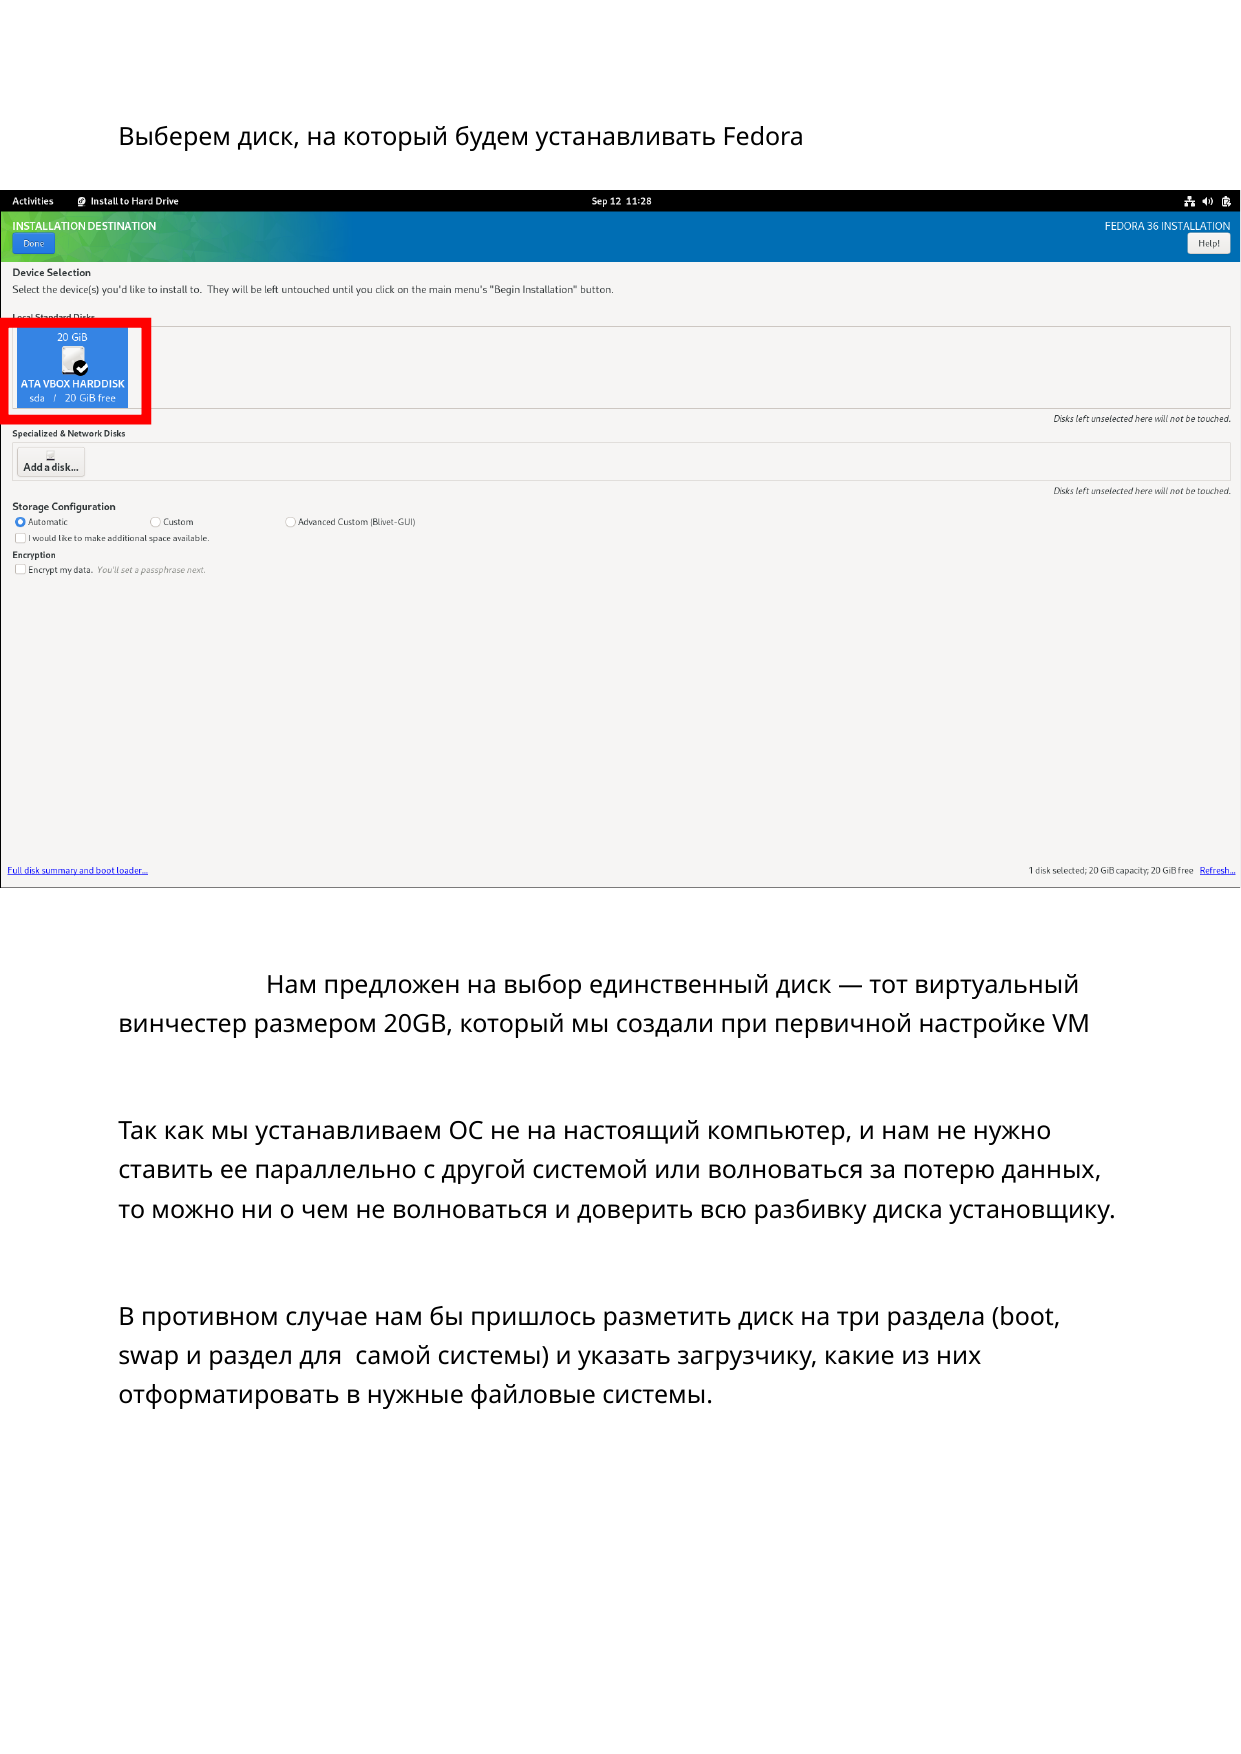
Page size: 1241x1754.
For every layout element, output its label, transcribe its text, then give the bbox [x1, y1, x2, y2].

picture [0, 190, 1241, 888]
text В противном случае нам бы пришлось разметить диск на три раздела (boot, swap и раздел для самой системы) и указать загрузчику, какие из них отформатировать в нужные файловые системы. [118, 1299, 1122, 1411]
text Так как мы устанавливаем ОС не на настоящий компьютер, и нам не нужно ставить ее параллельно с другой системой или волноваться за потерю данных, то можно ни о чем не волноваться и доверить всю разбивку диска установщику. [118, 1113, 1122, 1225]
text Нам предложен на выбор единственный диск — тот виртуальный винчестер размером 20GB, который мы создали при первичной настройке VM [118, 888, 1122, 1039]
text Выберем диск, на который будем устанавливать Fedora [118, 118, 1122, 190]
